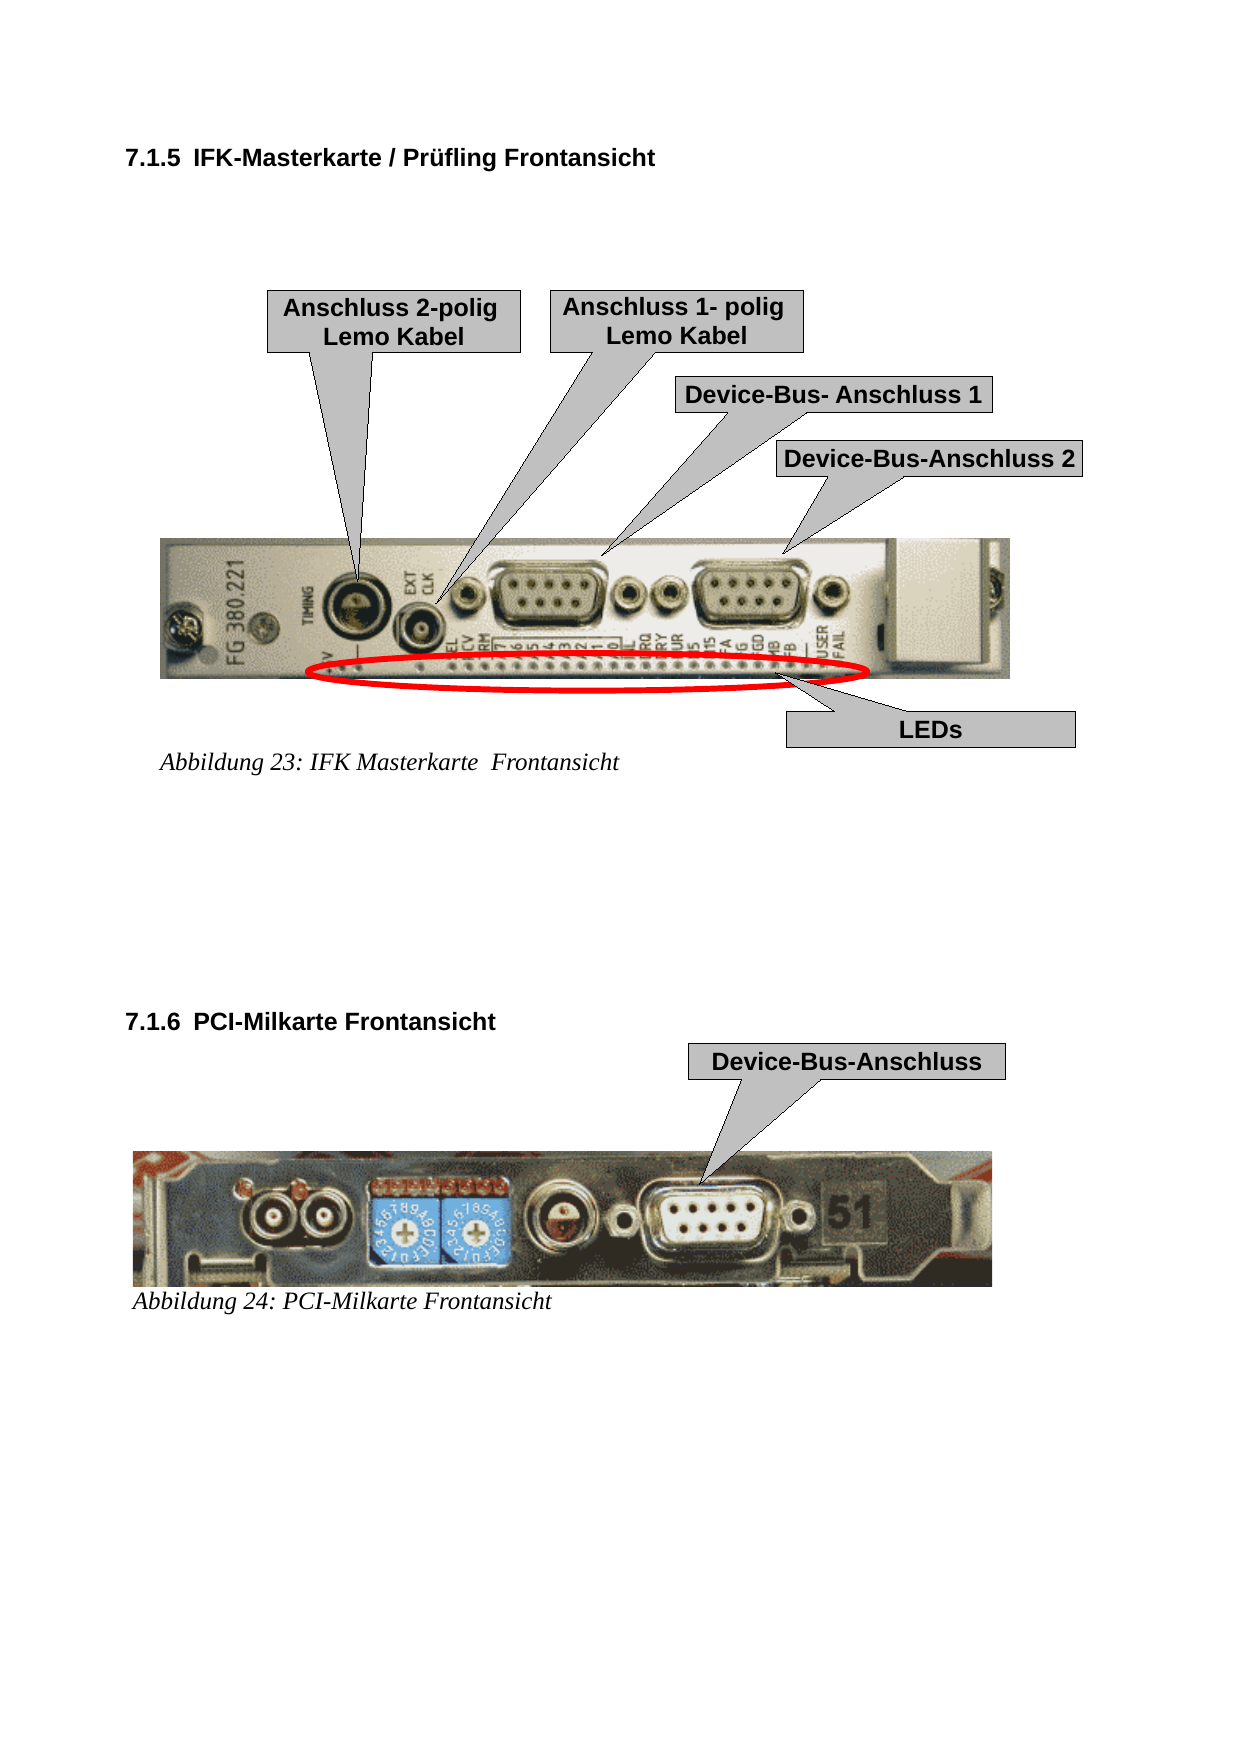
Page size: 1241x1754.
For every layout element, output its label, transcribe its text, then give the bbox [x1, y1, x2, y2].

text Abbildung 24: PCI-Milkarte Frontansicht [133, 1287, 992, 1315]
subtitle PCI-Milkarte Frontansicht [118, 1007, 1122, 1036]
text Abbildung 23: IFK Masterkarte Frontansicht [160, 679, 1010, 776]
picture [132, 1151, 993, 1287]
picture [315, 657, 860, 679]
subtitle IFK-Masterkarte / Prüfling Frontansicht [118, 143, 1122, 172]
picture [160, 538, 1010, 679]
